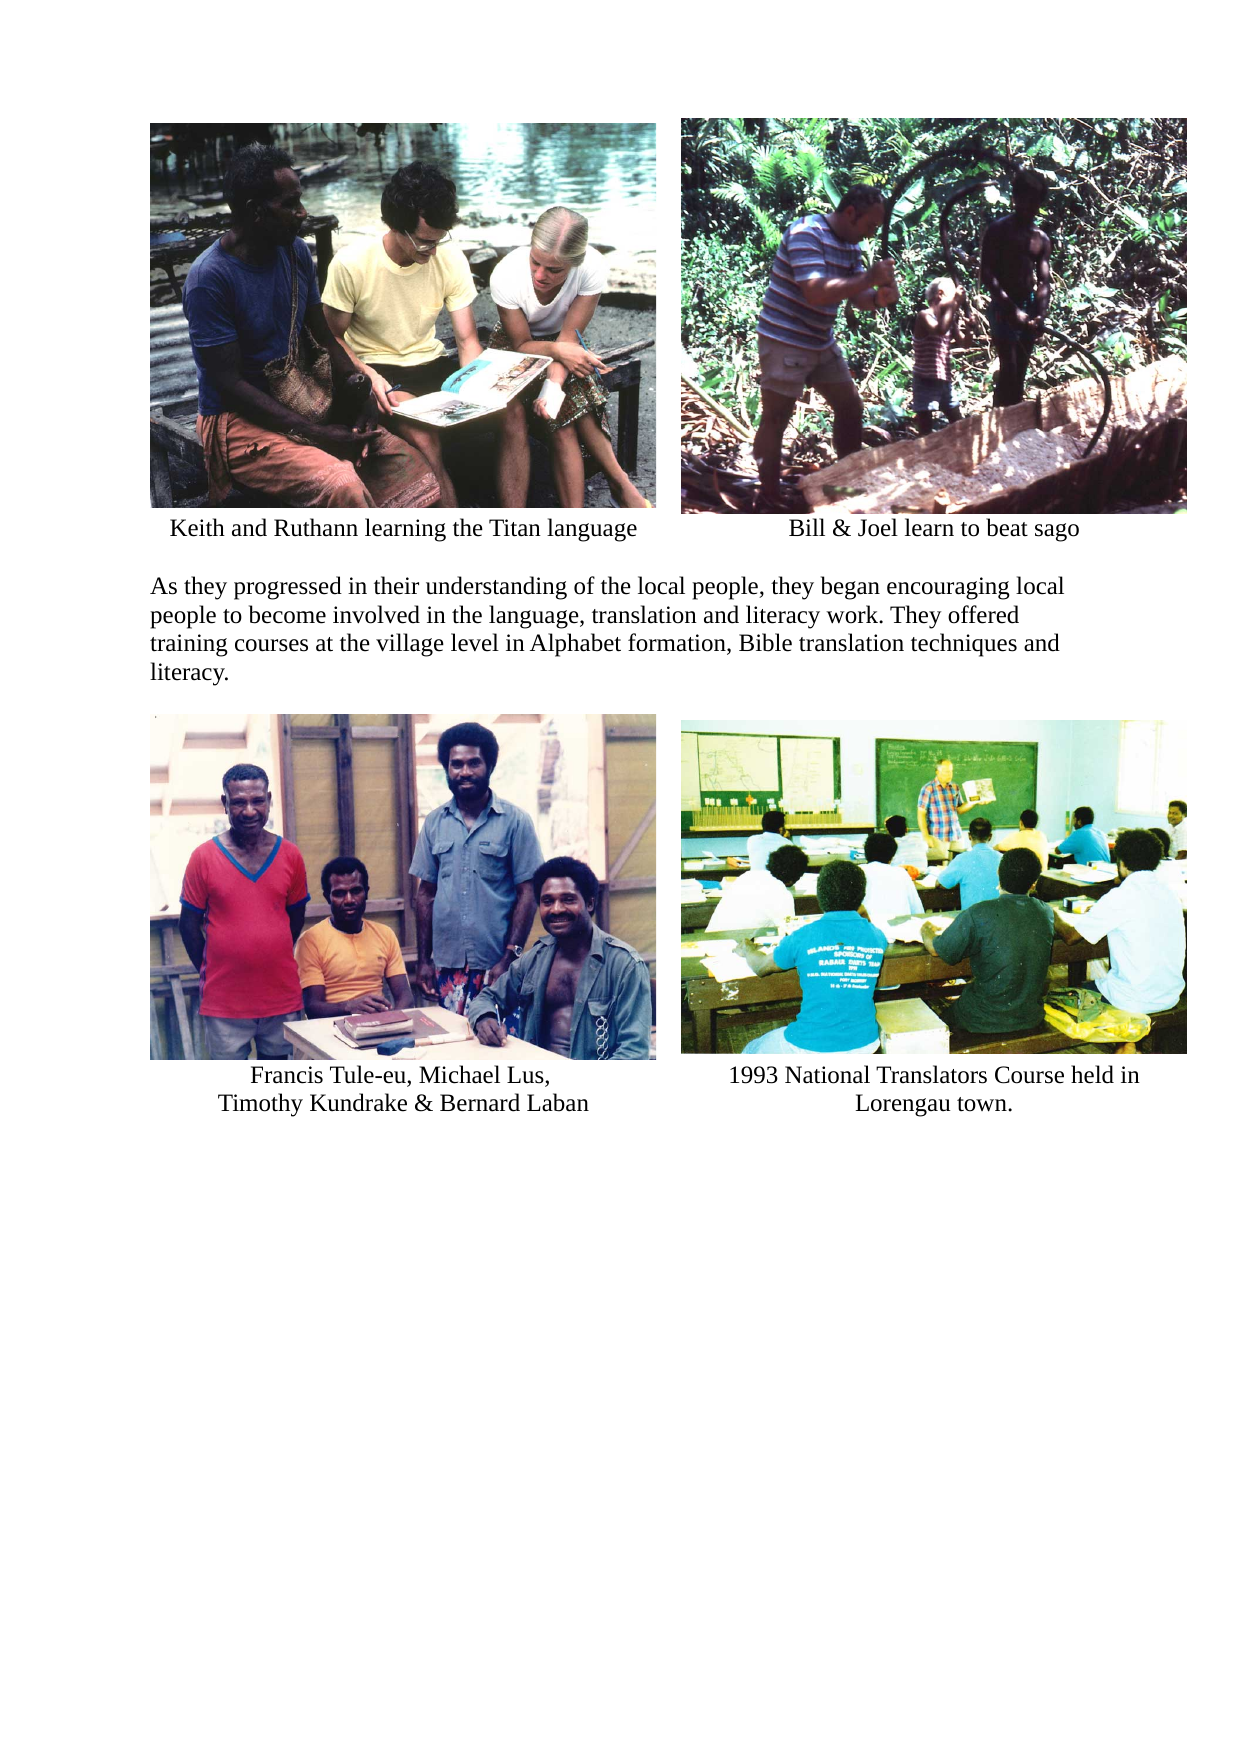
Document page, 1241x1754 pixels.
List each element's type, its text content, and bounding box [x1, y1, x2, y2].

text As they progressed in their understanding of the local people, they began encouraging local people to become involved in the language, translation and literacy work. They offered training courses at the village level in Alphabet formation, Bible translation techniques and literacy. [150, 571, 1090, 686]
table_cell 1993 National Translators Course held in Lorengau town. [669, 1060, 1199, 1117]
table_header [669, 715, 1199, 1060]
table_header [138, 119, 669, 513]
table_header [138, 715, 150, 1060]
picture [681, 118, 1187, 514]
picture [681, 720, 1187, 1054]
picture [150, 714, 657, 1060]
picture [150, 123, 657, 508]
table_cell Keith and Ruthann learning the Titan language [138, 514, 669, 542]
table_header [657, 715, 669, 1060]
table_cell Bill & Joel learn to beat sago [669, 514, 1199, 542]
table_cell Francis Tule-eu, Michael Lus, Timothy Kundrake & Bernard Laban [138, 1060, 669, 1117]
table_header [1187, 119, 1199, 513]
table_header [669, 119, 681, 513]
